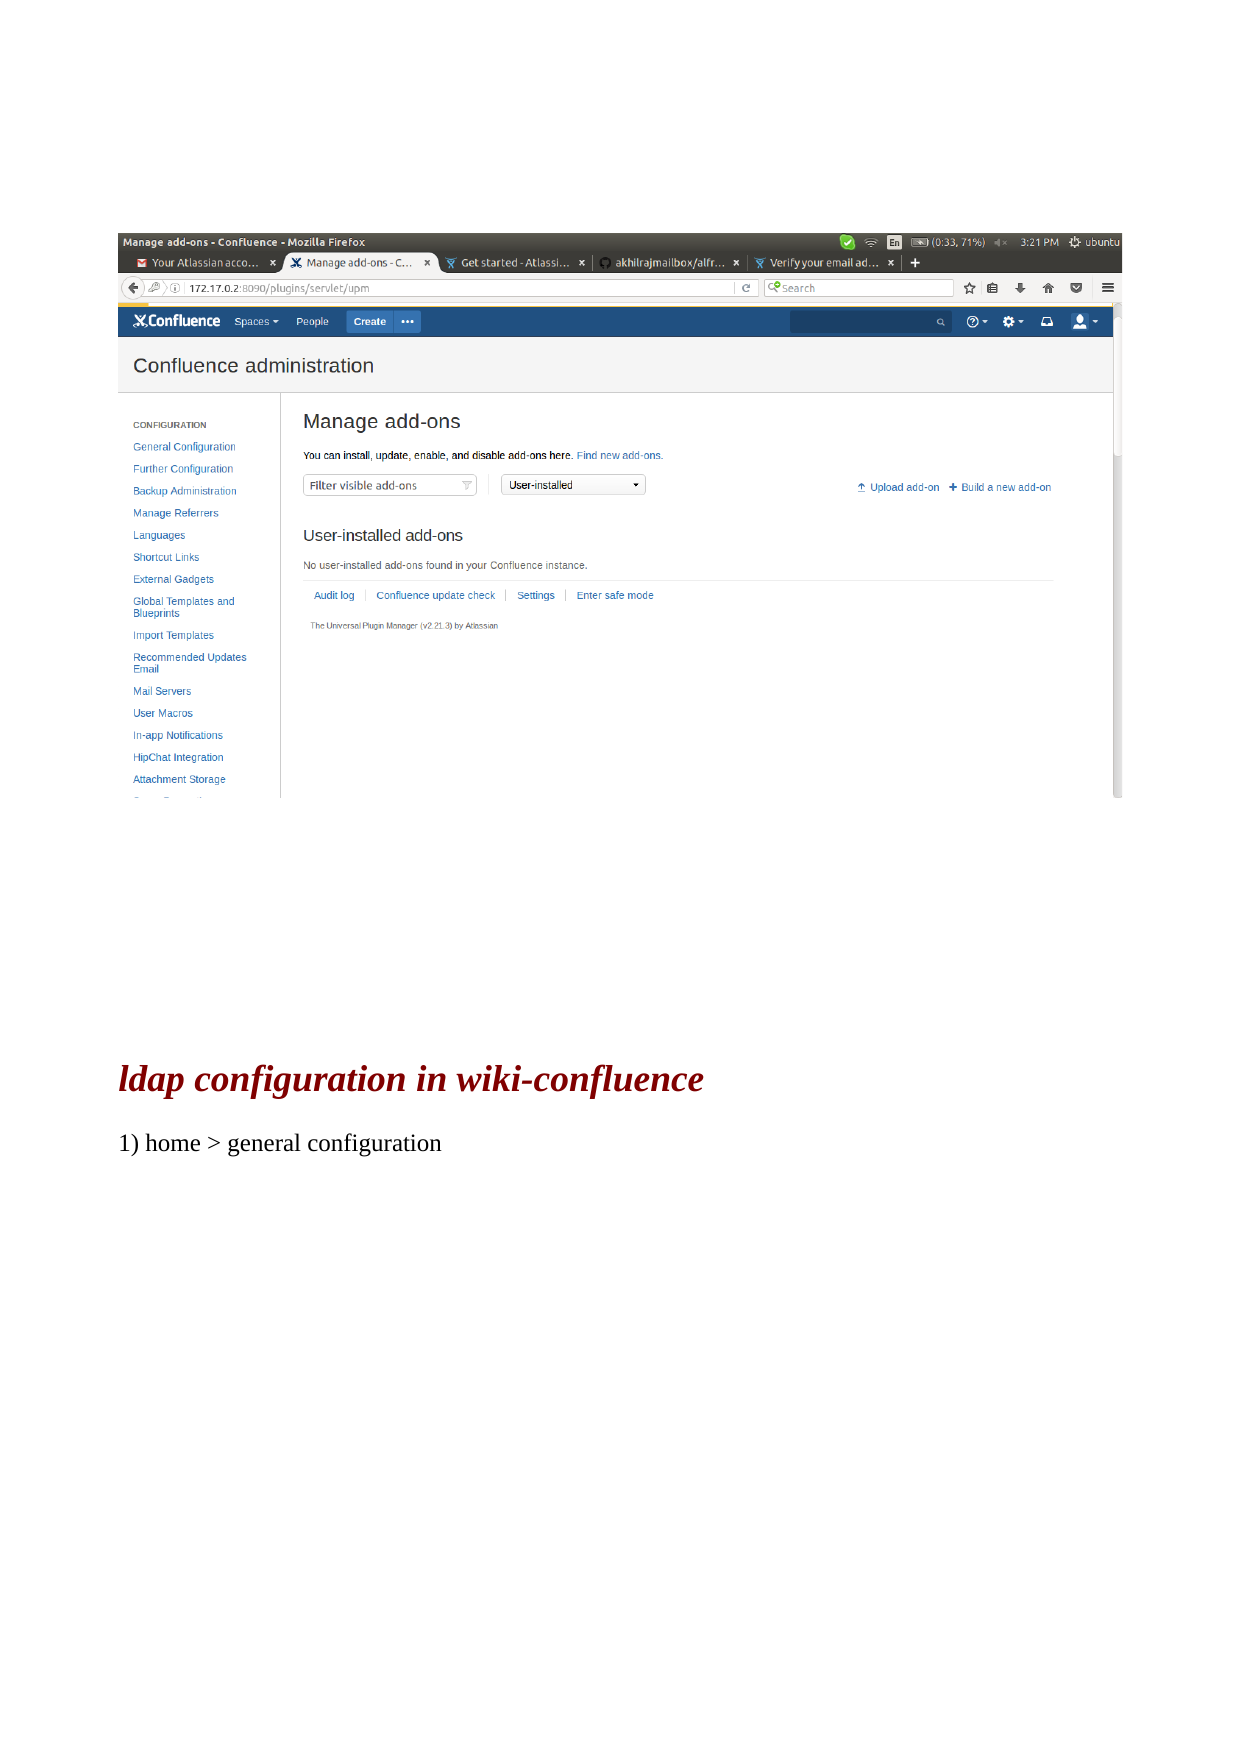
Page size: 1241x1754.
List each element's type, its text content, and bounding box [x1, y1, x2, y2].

text ldap configuration in wiki-confluence [118, 1056, 1122, 1099]
text 1) home > general configuration [118, 1128, 1122, 1157]
picture [118, 233, 1123, 798]
